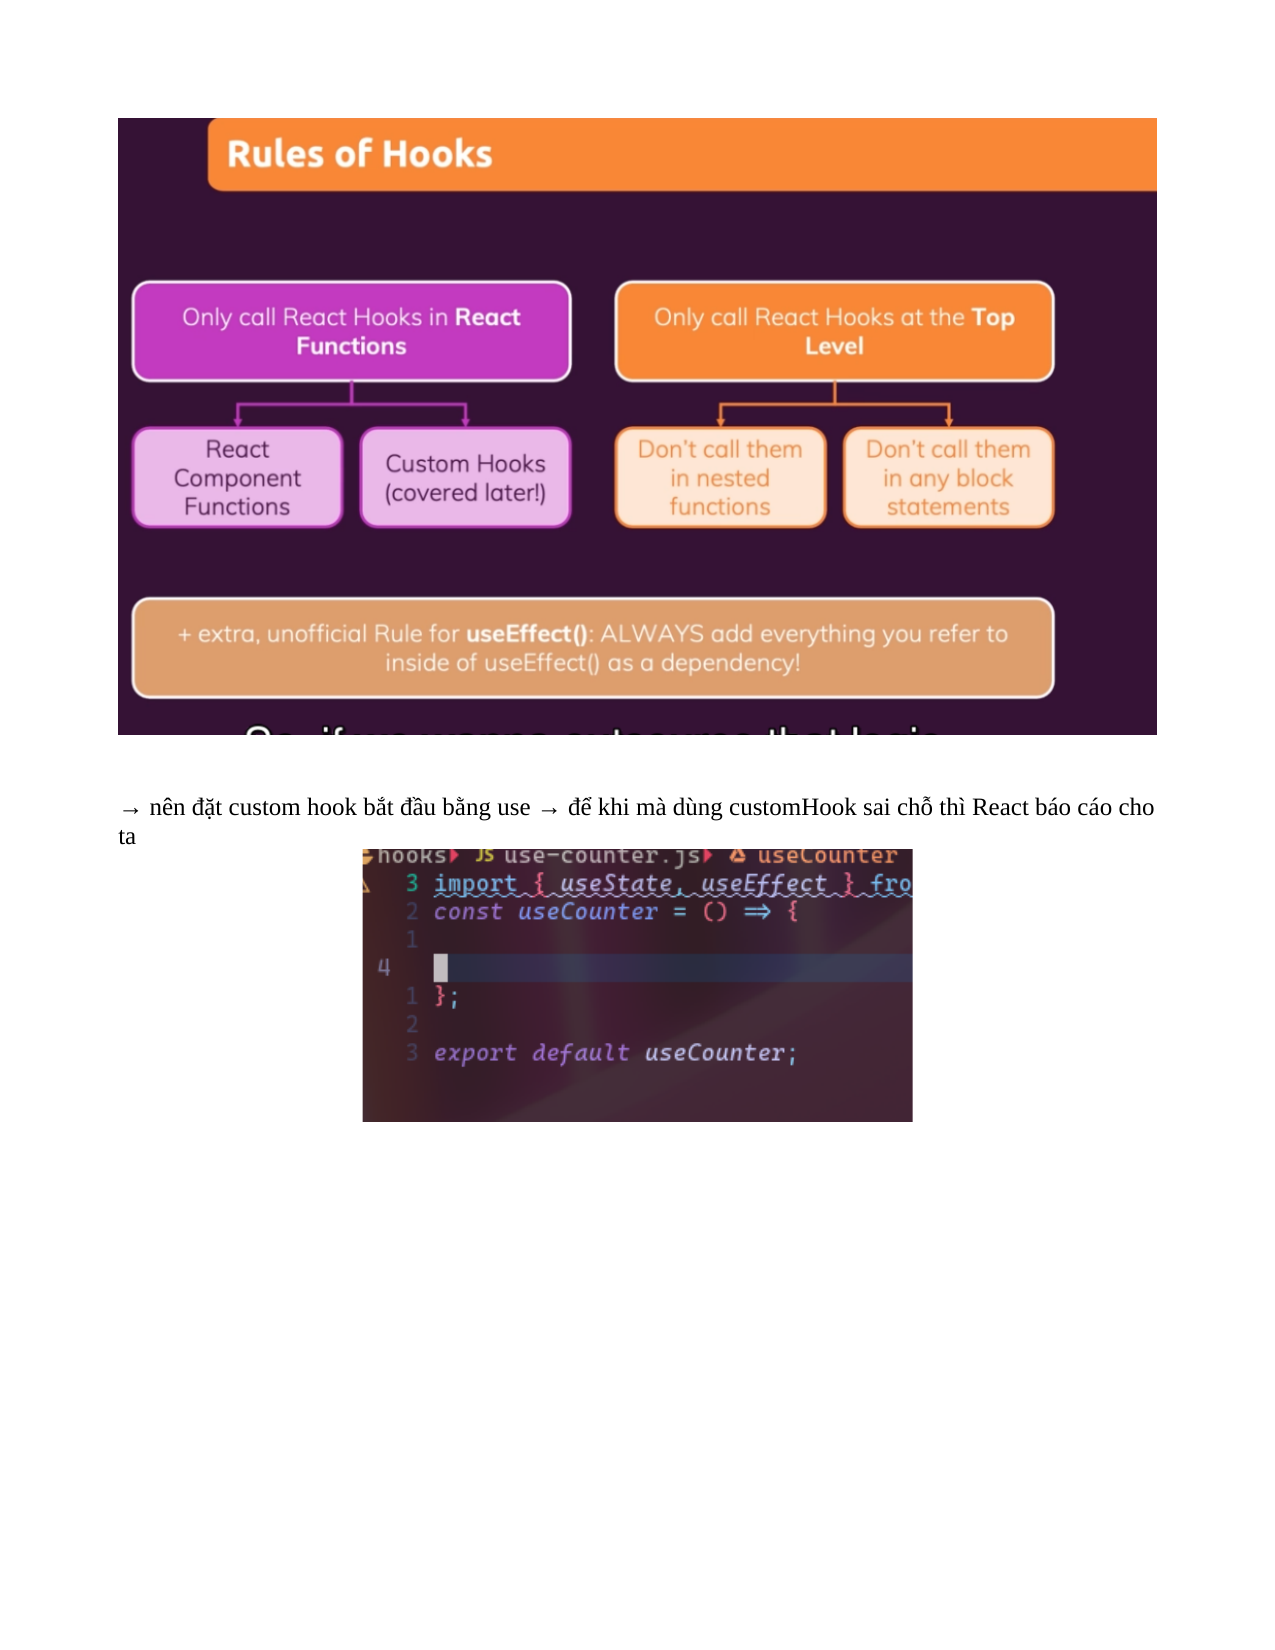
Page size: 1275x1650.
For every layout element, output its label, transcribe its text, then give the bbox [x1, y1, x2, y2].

picture [118, 118, 1157, 735]
text → nên đặt custom hook bắt đầu bằng use → để khi mà dùng customHook sai chỗ thì React báo cáo cho ta [118, 792, 1157, 850]
picture [362, 849, 913, 1122]
